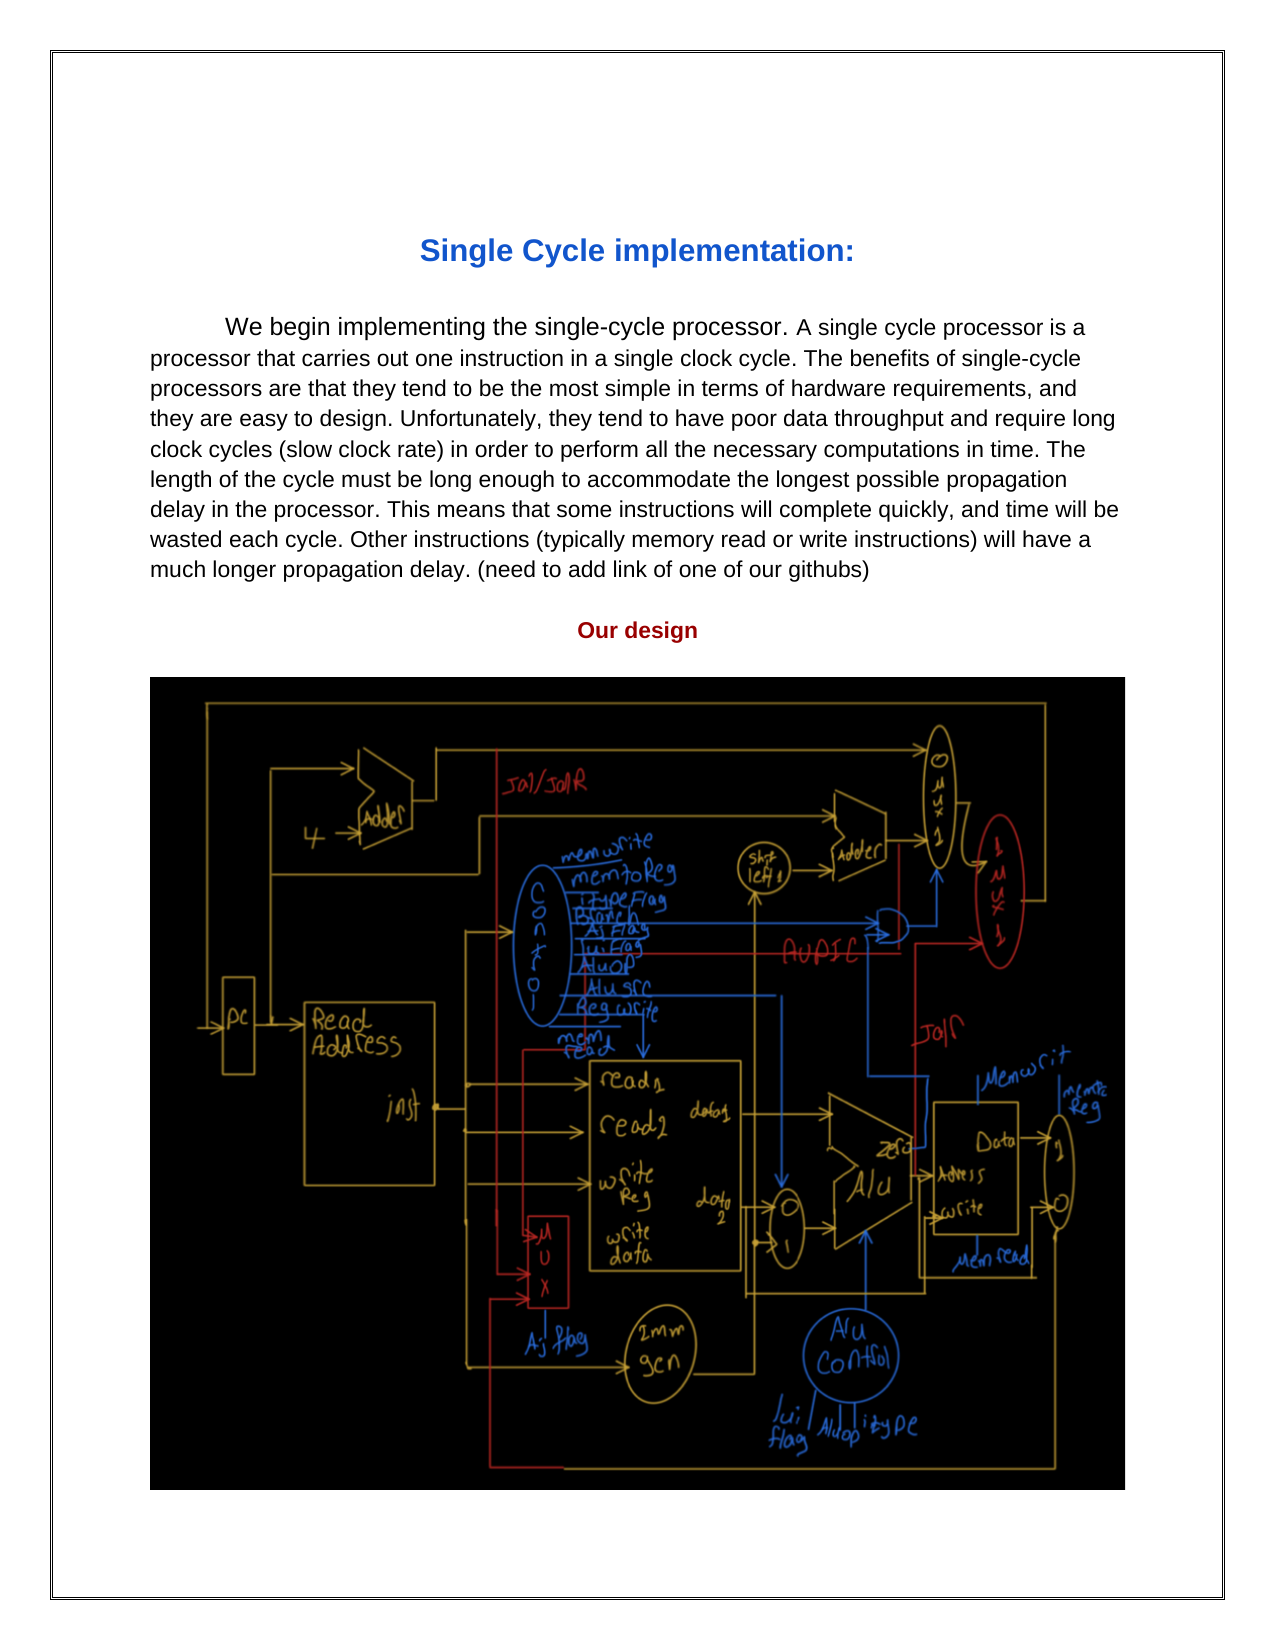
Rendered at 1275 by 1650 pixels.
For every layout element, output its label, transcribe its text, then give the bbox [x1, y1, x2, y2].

text We begin implementing the single-cycle processor. A single cycle processor is a processor that carries out one instruction in a single clock cycle. The benefits of single-cycle processors are that they tend to be the most simple in terms of hardware requirements, and they are easy to design. Unfortunately, they tend to have poor data throughput and require long clock cycles (slow clock rate) in order to perform all the necessary computations in time. The length of the cycle must be long enough to accommodate the longest possible propagation delay in the processor. This means that some instructions will complete quickly, and time will be wasted each cycle. Other instructions (typically memory read or write instructions) will have a much longer propagation delay. (need to add link of one of our githubs) [150, 312, 1125, 583]
text Our design [150, 617, 1125, 643]
picture [150, 677, 1125, 1490]
text Single Cycle implementation: [150, 232, 1125, 268]
